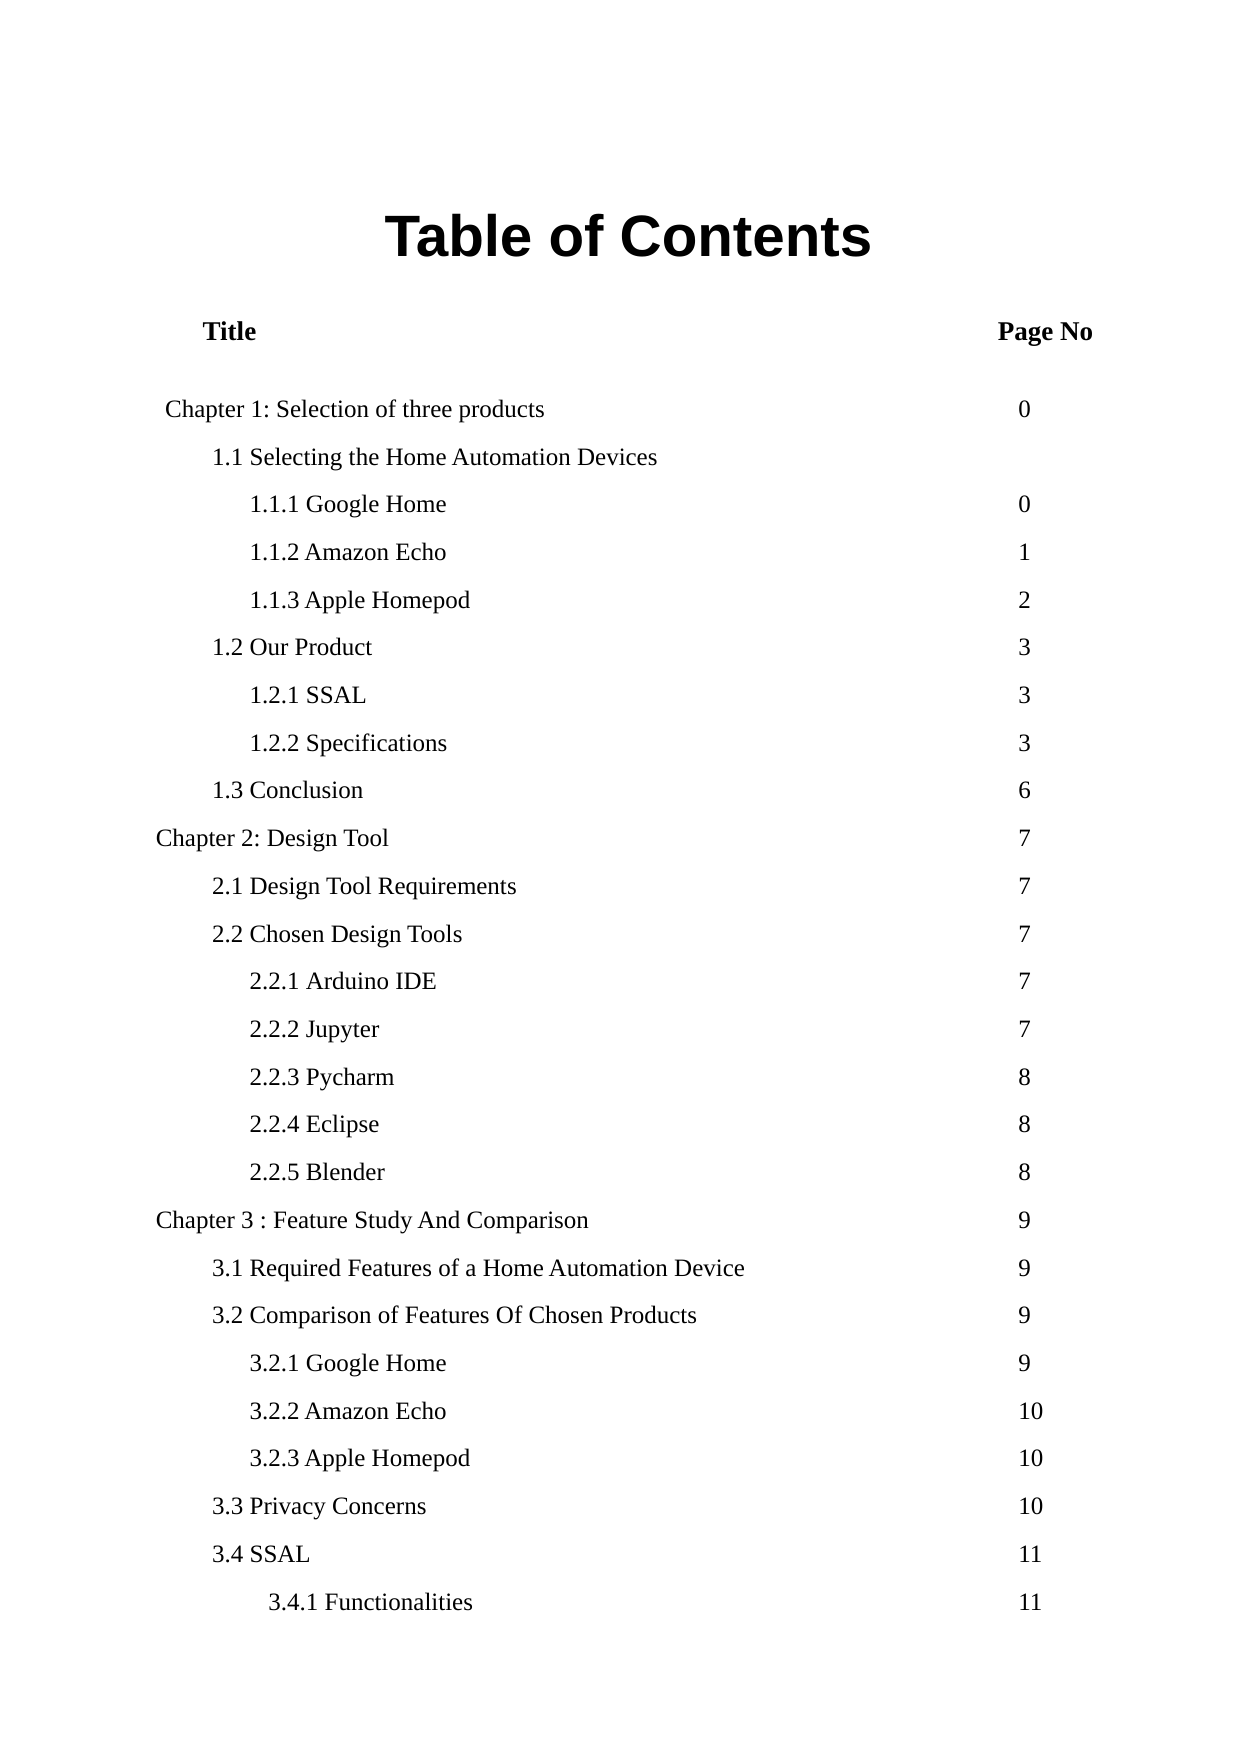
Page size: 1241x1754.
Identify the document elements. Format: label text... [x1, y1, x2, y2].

text 3.1 Required Features of a Home Automation Device 9 [118, 1253, 1122, 1281]
list 2.2.5 Blender 8 [212, 1157, 1122, 1186]
list 1.1 Selecting the Home Automation Devices [174, 442, 1122, 470]
text 1.3 Conclusion 6 [212, 776, 1122, 804]
text 3.2.1 Google Home 9 [118, 1348, 1122, 1377]
text Chapter 3 : Feature Study And Comparison 9 [118, 1205, 1122, 1234]
text 3.2 Comparison of Features Of Chosen Products 9 [118, 1300, 1122, 1329]
text 2.2.2 Jupyter 7 [118, 1014, 1122, 1043]
text 2.2.1 Arduino IDE 7 [118, 966, 1122, 995]
text 3.2.2 Amazon Echo 10 [118, 1396, 1122, 1424]
list 2.2.4 Eclipse 8 [212, 1109, 1122, 1138]
text 3.3 Privacy Concerns 10 [118, 1491, 1122, 1520]
text 1.2 Our Product 3 [118, 632, 1122, 661]
text 1.1.2 Amazon Echo 1 [118, 537, 1122, 566]
text 1.2.2 Specifications 3 [118, 728, 1122, 757]
text 1.1.3 Apple Homepod 2 [118, 585, 1122, 613]
list 1.1.1 Google Home 0 [212, 489, 1122, 518]
text 3.4.1 Functionalities 11 [118, 1587, 1122, 1615]
title Table of Contents [118, 202, 1122, 269]
text Chapter 2: Design Tool 7 [118, 823, 1122, 852]
text Title Page No [118, 315, 1122, 346]
text 3.4 SSAL 11 [118, 1539, 1122, 1568]
list 2.2.3 Pycharm 8 [212, 1062, 1122, 1091]
text 3.2.3 Apple Homepod 10 [118, 1443, 1122, 1472]
text 1.2.1 SSAL 3 [118, 680, 1122, 709]
list 2.1 Design Tool Requirements 7 [174, 871, 1122, 900]
text Chapter 1: Selection of three products 0 [118, 394, 1122, 423]
list 2.2 Chosen Design Tools 7 [174, 919, 1122, 947]
